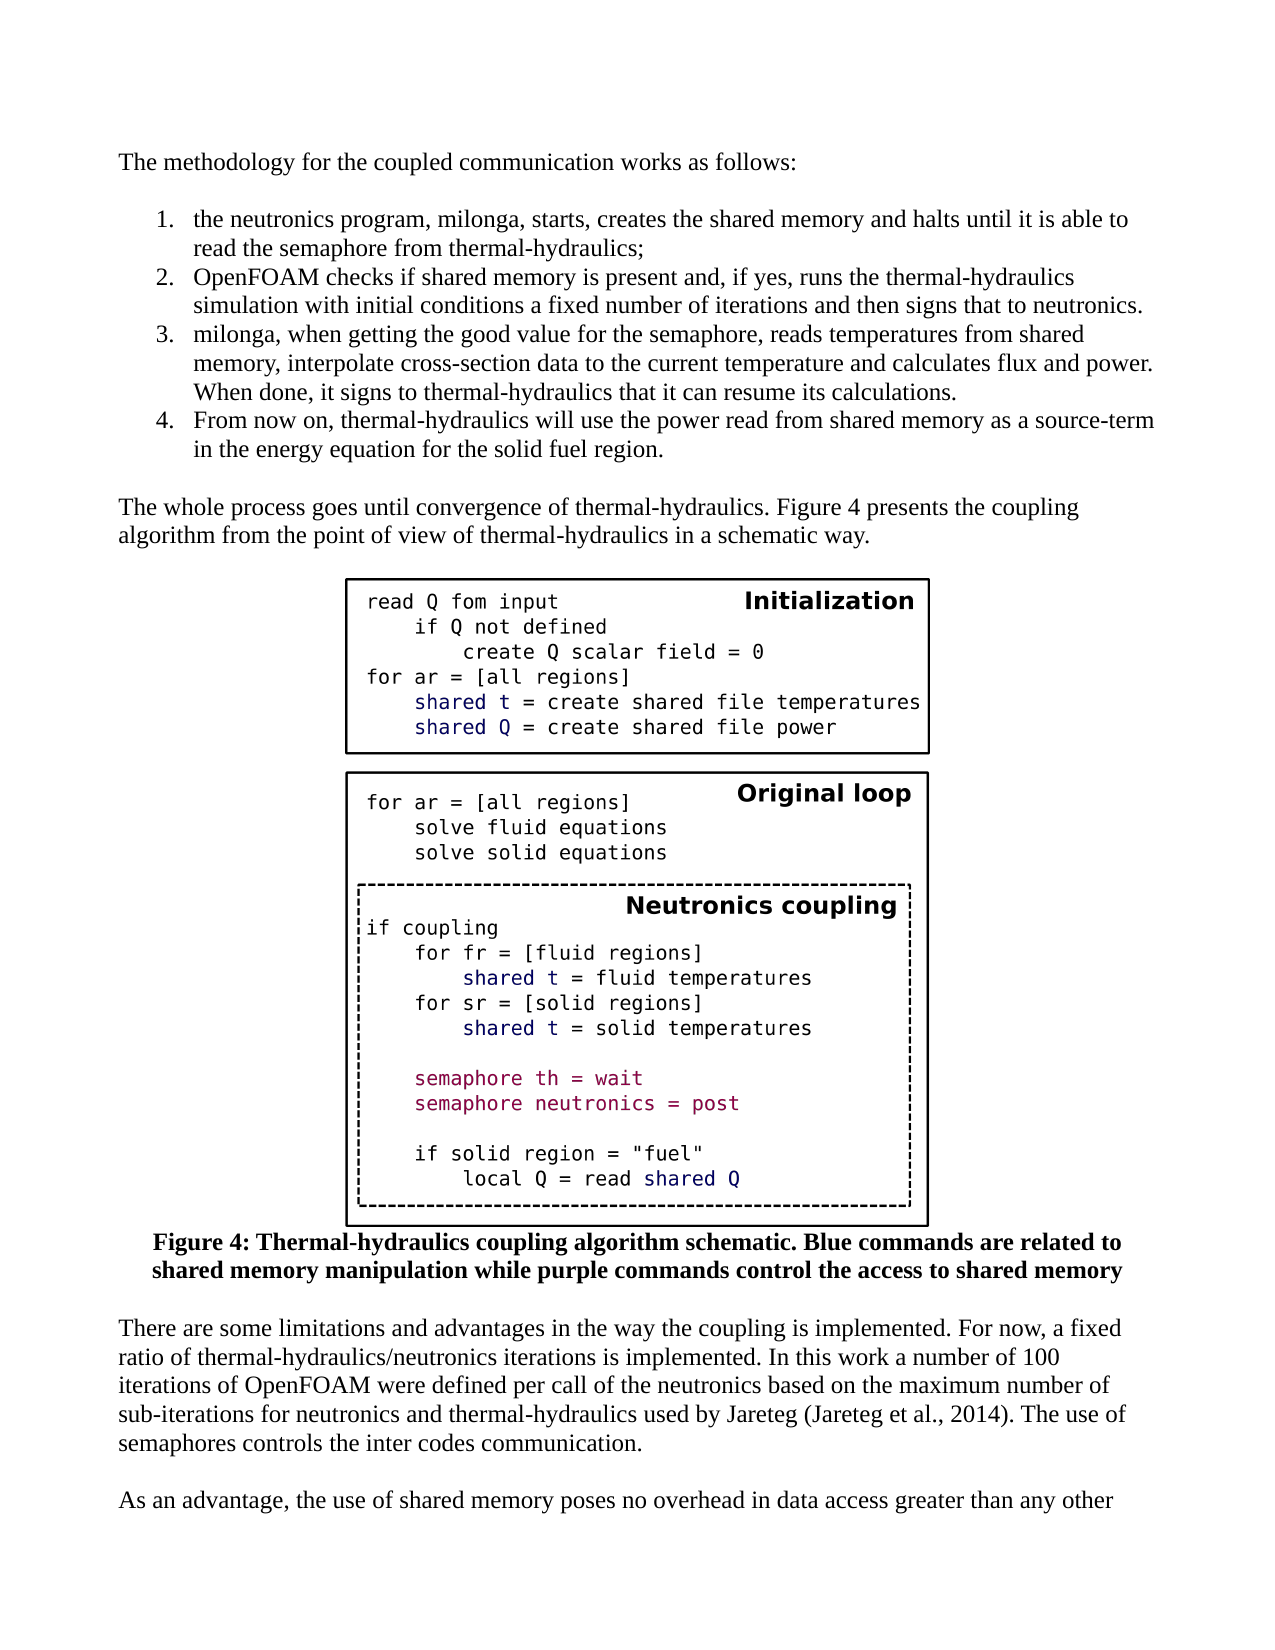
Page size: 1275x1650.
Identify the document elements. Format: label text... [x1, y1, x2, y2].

list From now on, thermal-hydraulics will use the power read from shared memory as a source-term in the energy equation for the solid fuel region. [156, 406, 1157, 463]
text Figure 4: Thermal-hydraulics coupling algorithm schematic. Blue commands are related to shared memory manipulation while purple commands control the access to shared memory [118, 578, 1157, 1284]
text There are some limitations and advantages in the way the coupling is implemented. For now, a fixed ratio of thermal-hydraulics/neutronics iterations is implemented. In this work a number of 100 iterations of OpenFOAM were defined per call of the neutronics based on the maximum number of sub-iterations for neutronics and thermal-hydraulics used by Jareteg (Jareteg et al., 2014). The use of semaphores controls the inter codes communication. [118, 1313, 1157, 1457]
list milonga, when getting the good value for the semaphore, reads temperatures from shared memory, interpolate cross-section data to the current temperature and calculates flux and power. When done, it signs to thermal-hydraulics that it can resume its calculations. [156, 319, 1157, 406]
text The whole process goes until convergence of thermal-hydraulics. Figure 4 presents the coupling algorithm from the point of view of thermal-hydraulics in a schematic way. [118, 492, 1157, 549]
list OpenFOAM checks if shared memory is present and, if yes, runs the thermal-hydraulics simulation with initial conditions a fixed number of iterations and then signs that to neutronics. [156, 262, 1157, 319]
list the neutronics program, milonga, starts, creates the shared memory and halts until it is able to read the semaphore from thermal-hydraulics; [156, 204, 1157, 262]
picture [345, 578, 930, 1227]
text The methodology for the coupled communication works as follows: [118, 147, 1157, 176]
text As an advantage, the use of shared memory poses no overhead in data access greater than any other [118, 1486, 1157, 1514]
